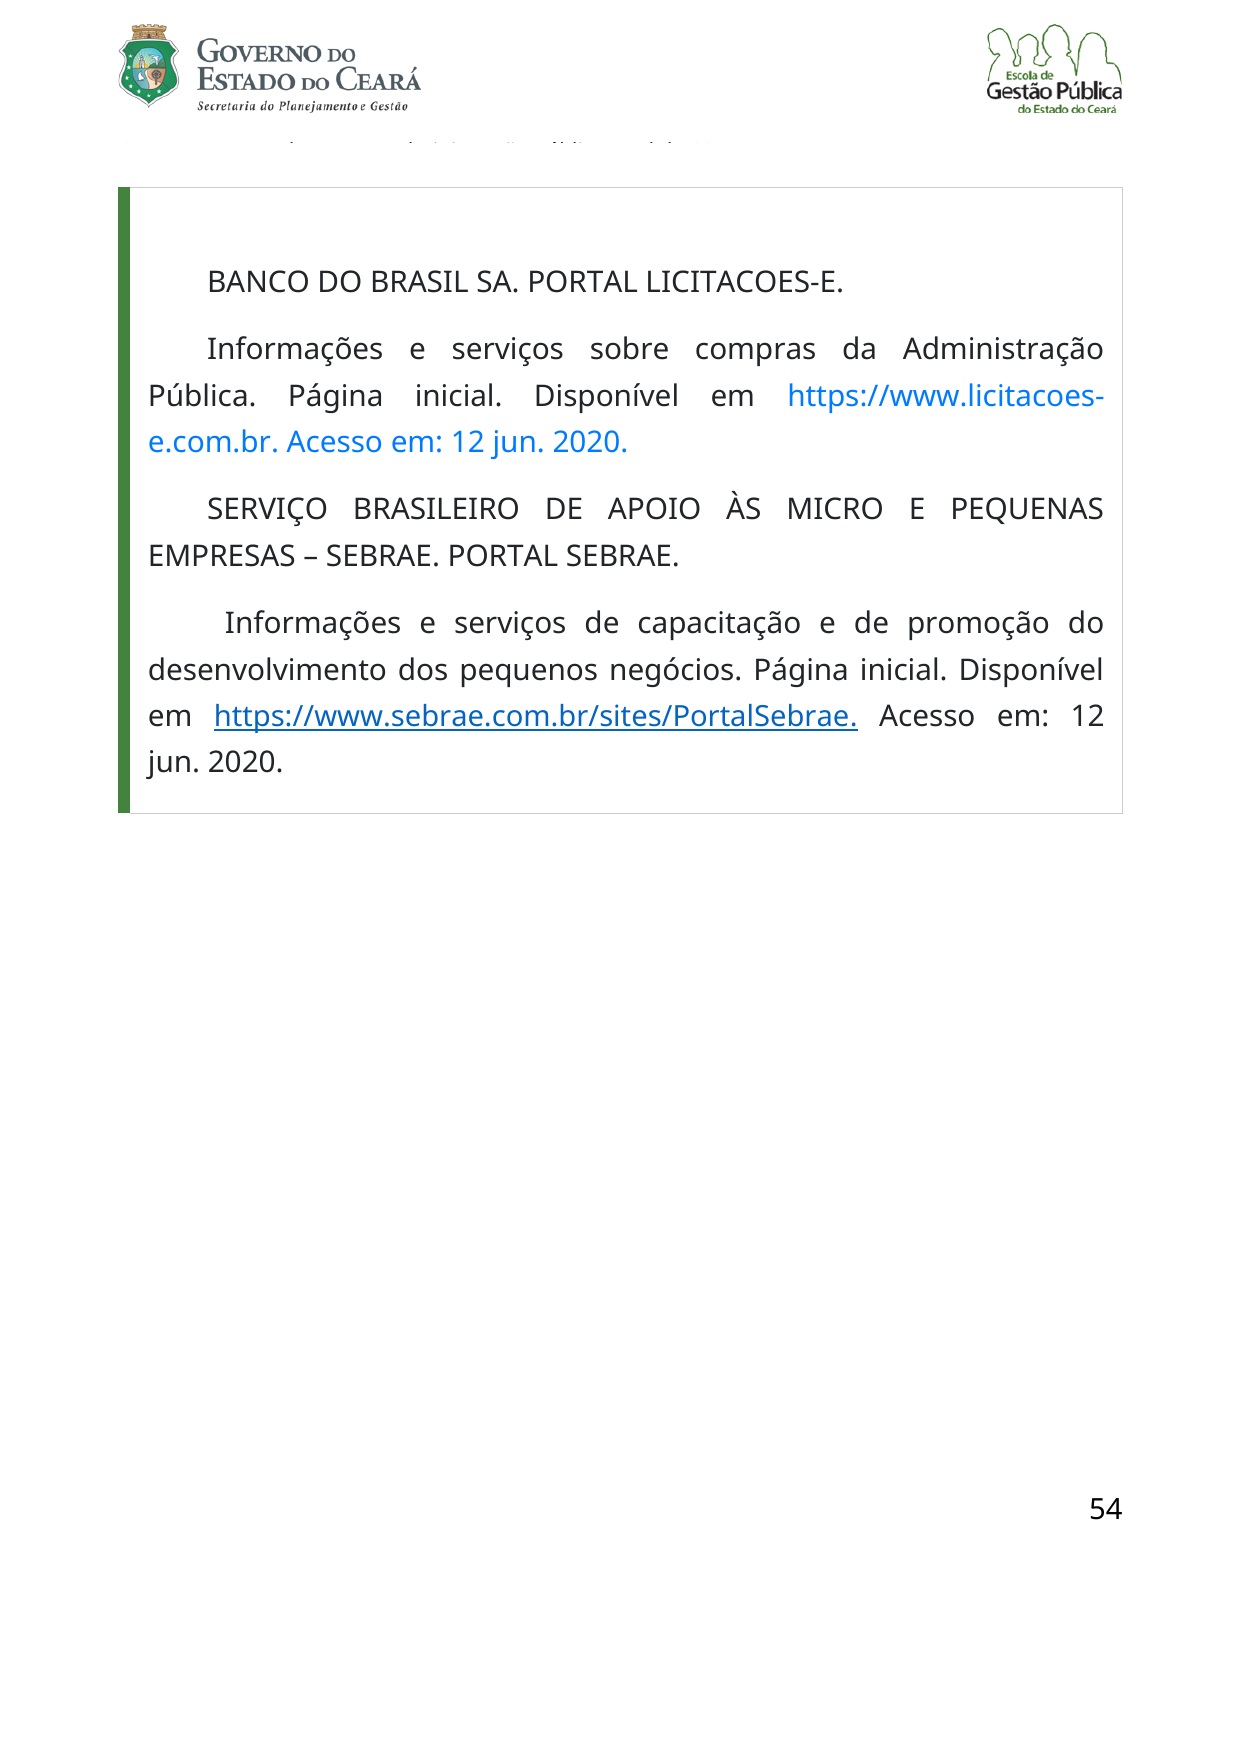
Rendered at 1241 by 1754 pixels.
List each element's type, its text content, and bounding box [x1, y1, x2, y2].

picture [118, 24, 1122, 113]
table_header [118, 187, 130, 813]
table_header BANCO DO BRASIL SA. PORTAL LICITACOES-E. Informações e serviços sobre compras da Administração Pública. Página inicial. Disponível em https://www.licitacoes-e.com.br. Acesso em: 12 jun. 2020. SERVIÇO BRASILEIRO DE APOIO ÀS MICRO E PEQUENAS EMPRESAS – SEBRAE. PORTAL SEBRAE. Informações e serviços de capacitação e de promoção do desenvolvimento dos pequenos negócios. Página inicial. Disponível em https://www.sebrae.com.br/sites/PortalSebrae. Acesso em: 12 jun. 2020. [130, 188, 1122, 813]
